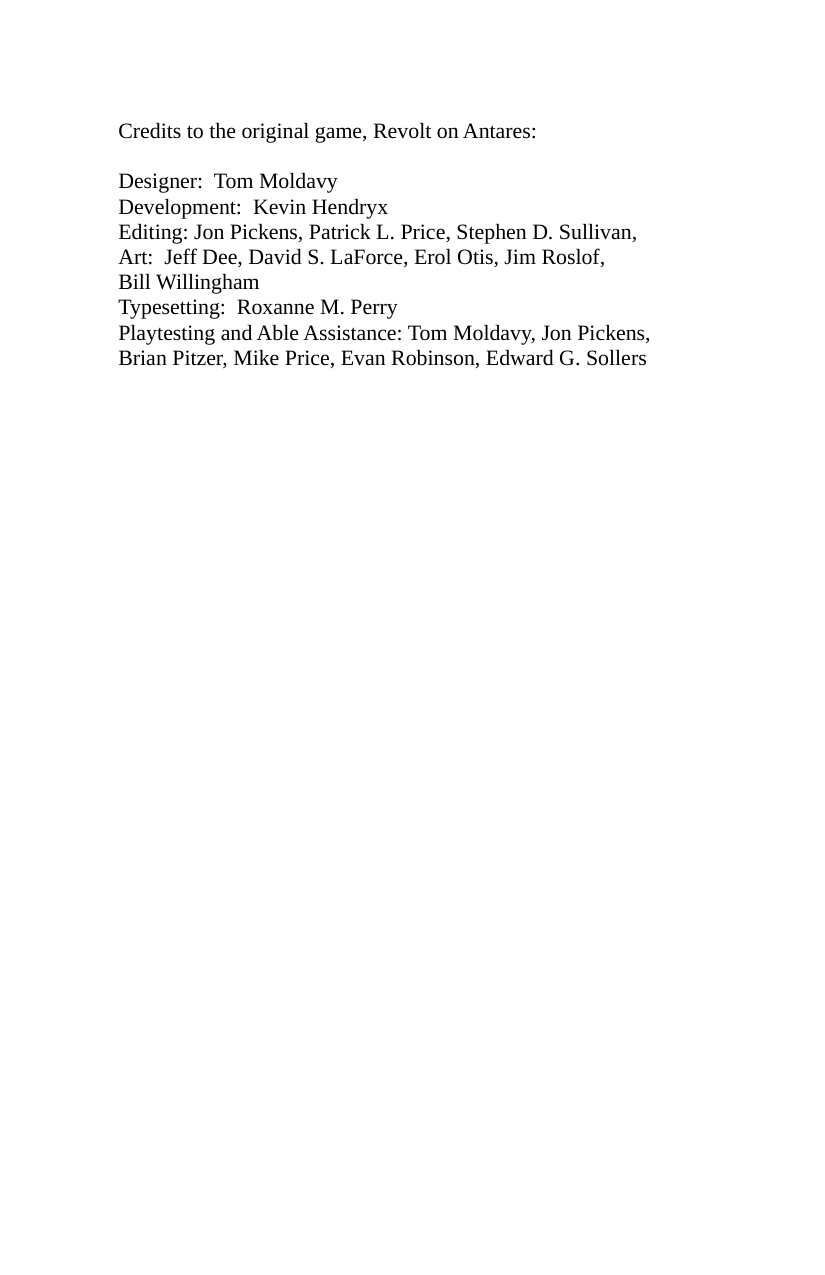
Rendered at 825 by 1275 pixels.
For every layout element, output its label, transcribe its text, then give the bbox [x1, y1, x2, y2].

text Brian Pitzer, Mike Price, Evan Robinson, Edward G. Sollers [118, 345, 707, 370]
text Credits to the original game, Revolt on Antares: [118, 118, 707, 143]
text Designer: Tom Moldavy [118, 168, 707, 194]
text Bill Willingham [118, 269, 707, 294]
text Editing: Jon Pickens, Patrick L. Price, Stephen D. Sullivan, [118, 219, 707, 244]
text Art: Jeff Dee, David S. LaForce, Erol Otis, Jim Roslof, [118, 244, 707, 269]
text Typesetting: Roxanne M. Perry [118, 294, 707, 320]
text Playtesting and Able Assistance: Tom Moldavy, Jon Pickens, [118, 320, 707, 345]
text Development: Kevin Hendryx [118, 194, 707, 219]
